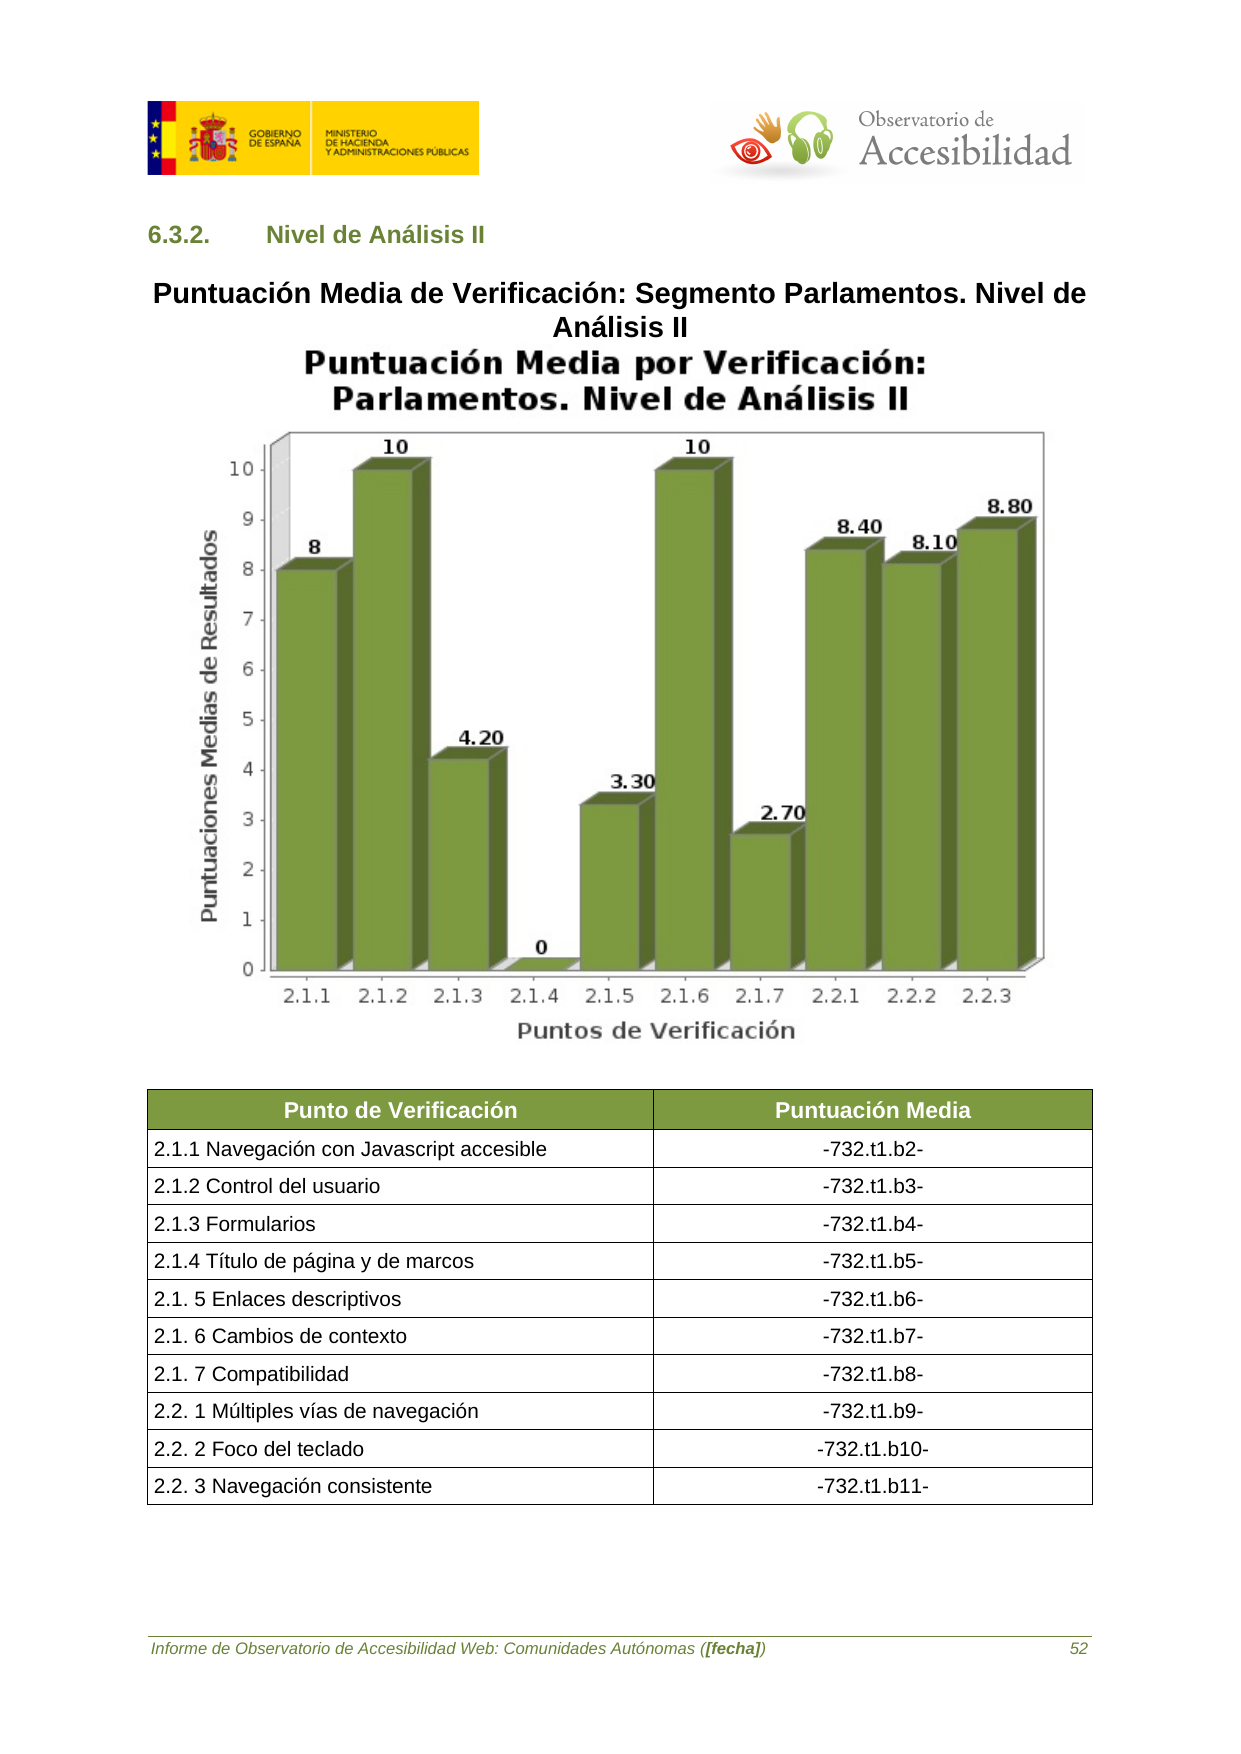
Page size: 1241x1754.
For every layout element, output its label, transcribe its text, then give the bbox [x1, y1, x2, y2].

table_header Punto de Verificación [148, 1090, 653, 1129]
table_cell -732.t1.b2- [654, 1130, 1092, 1167]
table_cell 2.1.3 Formularios [148, 1205, 653, 1242]
table_cell -732.t1.b9- [654, 1393, 1092, 1429]
table_cell -732.t1.b3- [654, 1168, 1092, 1204]
table_cell 2.1. 6 Cambios de contexto [148, 1318, 653, 1354]
picture [178, 343, 1062, 1053]
table_cell 2.2. 1 Múltiples vías de navegación [148, 1393, 653, 1429]
table_cell 2.1.1 Navegación con Javascript accesible [148, 1130, 653, 1167]
table_cell 2.2. 3 Navegación consistente [148, 1468, 653, 1504]
table_header Puntuación Media [654, 1090, 1092, 1129]
table_cell 2.1. 7 Compatibilidad [148, 1355, 653, 1392]
table_cell -732.t1.b8- [654, 1355, 1092, 1392]
table_cell 2.1.4 Título de página y de marcos [148, 1243, 653, 1279]
table_cell -732.t1.b5- [654, 1243, 1092, 1279]
table_cell 2.1. 5 Enlaces descriptivos [148, 1280, 653, 1317]
table_cell -732.t1.b10- [654, 1430, 1092, 1467]
table_cell -732.t1.b7- [654, 1318, 1092, 1354]
table_cell -732.t1.b6- [654, 1280, 1092, 1317]
table_cell 2.2. 2 Foco del teclado [148, 1430, 653, 1467]
subtitle Nivel de Análisis II [148, 220, 1092, 248]
text Puntuación Media de Verificación: Segmento Parlamentos. Nivel de Análisis II [148, 276, 1092, 343]
table_cell -732.t1.b4- [654, 1205, 1092, 1242]
table_cell -732.t1.b11- [654, 1468, 1092, 1504]
picture [710, 102, 1086, 185]
picture [147, 101, 479, 175]
table_cell 2.1.2 Control del usuario [148, 1168, 653, 1204]
